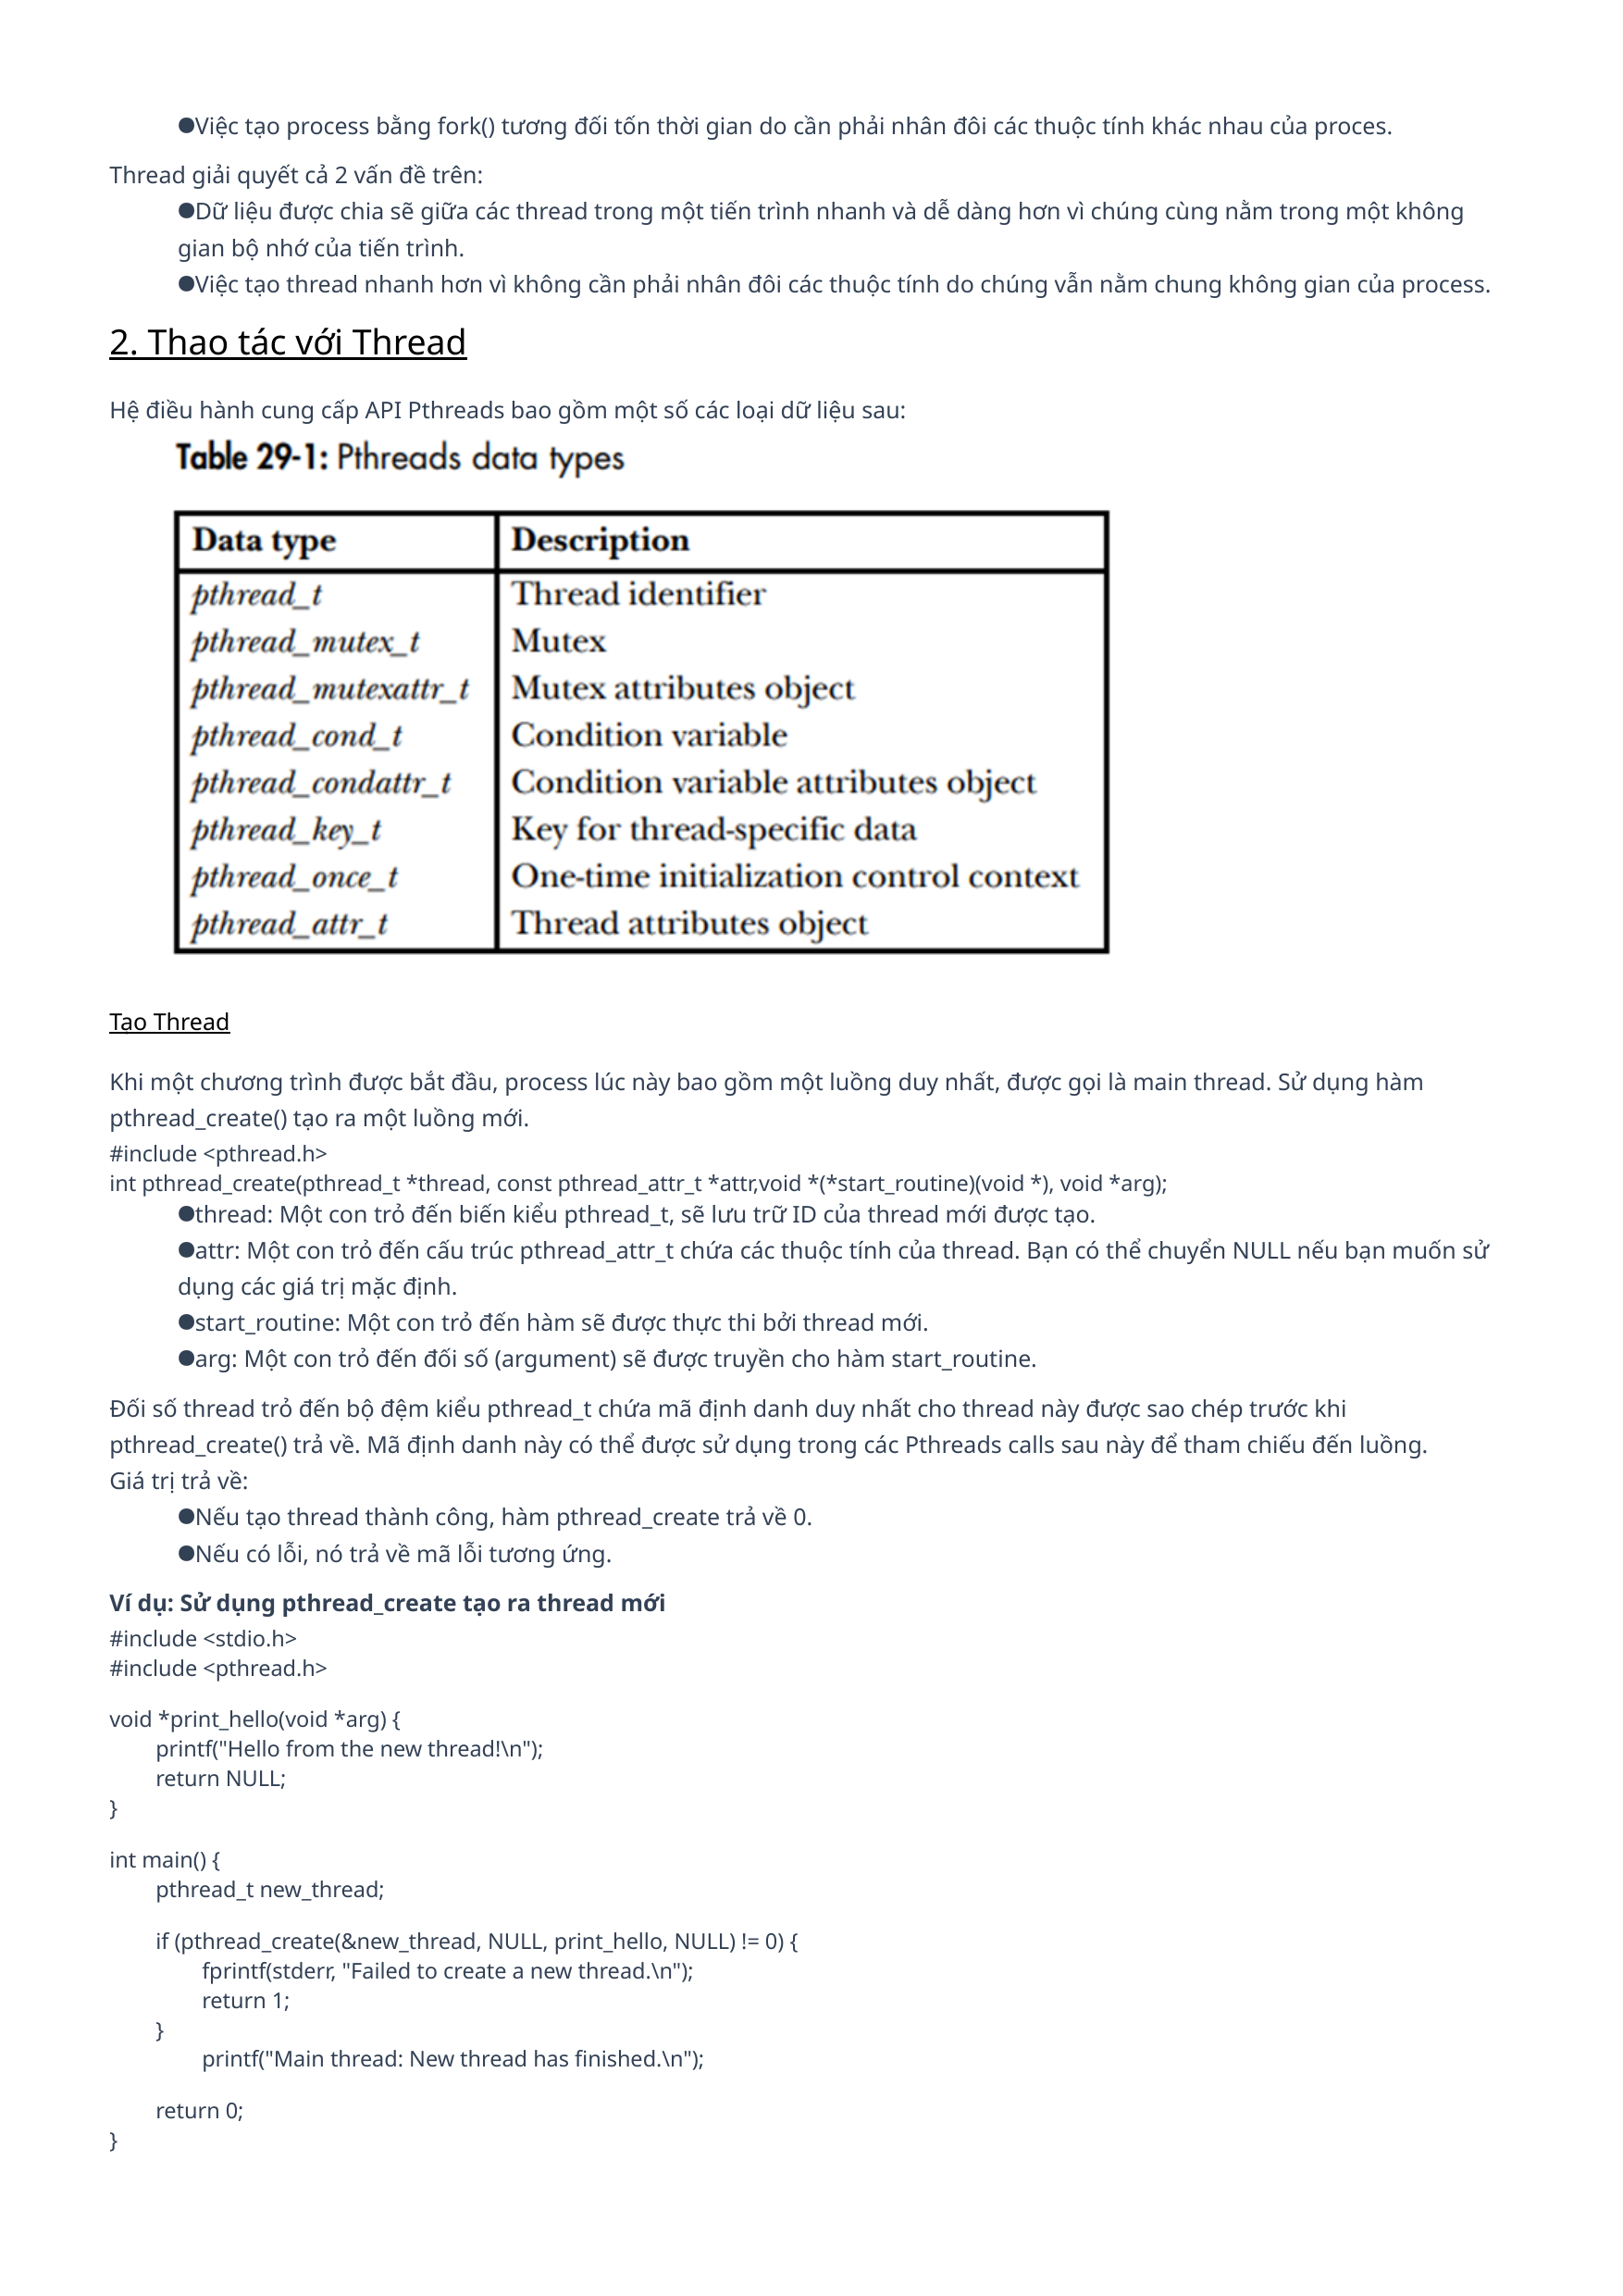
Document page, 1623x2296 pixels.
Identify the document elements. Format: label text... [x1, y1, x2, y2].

text Giá trị trả về: [109, 1465, 1514, 1496]
text Đối số thread trỏ đến bộ đệm kiểu pthread_t chứa mã định danh duy nhất cho thread này được sao chép trước khi pthread_create() trả về. Mã định danh này có thể được sử dụng trong các Pthreads calls sau này để tham chiếu đến luồng. [109, 1392, 1514, 1460]
list Nếu có lỗi, nó trả về mã lỗi tương ứng. [109, 1537, 1514, 1569]
text int main() { [109, 1844, 1514, 1874]
text } [109, 1793, 1514, 1823]
list thread: Một con trỏ đến biến kiểu pthread_t, sẽ lưu trữ ID của thread mới được tạo. [109, 1198, 1514, 1229]
text pthread_t new_thread; [109, 1874, 1514, 1904]
list Việc tạo thread nhanh hơn vì không cần phải nhân đôi các thuộc tính do chúng vẫn nằm chung không gian của process. [109, 267, 1514, 299]
subtitle Tạo Thread [109, 1006, 1514, 1037]
text fprintf(stderr, "Failed to create a new thread.\n"); [109, 1955, 1514, 1985]
text #include <pthread.h> [109, 1138, 1514, 1168]
text void *print_hello(void *arg) { [109, 1705, 1514, 1734]
text #include <pthread.h> [109, 1653, 1514, 1682]
text return 0; [109, 2095, 1514, 2125]
text int pthread_create(pthread_t *thread, const pthread_attr_t *attr,void *(*start_routine)(void *), void *arg); [109, 1168, 1514, 1198]
text printf("Hello from the new thread!\n"); [109, 1734, 1514, 1764]
picture [109, 429, 1278, 988]
list Việc tạo process bằng fork() tương đối tốn thời gian do cần phải nhân đôi các thuộc tính khác nhau của proces. [109, 109, 1514, 141]
text Thread giải quyết cả 2 vấn đề trên: [109, 159, 1514, 191]
text printf("Main thread: New thread has finished.\n"); [109, 2044, 1514, 2074]
list arg: Một con trỏ đến đối số (argument) sẽ được truyền cho hàm start_routine. [109, 1343, 1514, 1374]
list attr: Một con trỏ đến cấu trúc pthread_attr_t chứa các thuộc tính của thread. Bạn có thể chuyển NULL nếu bạn muốn sử dụng các giá trị mặc định. [109, 1234, 1514, 1302]
subtitle 2. Thao tác với Thread [109, 317, 1514, 365]
text } [109, 2125, 1514, 2154]
text Hệ điều hành cung cấp API Pthreads bao gồm một số các loại dữ liệu sau: [109, 393, 1514, 425]
list start_routine: Một con trỏ đến hàm sẽ được thực thi bởi thread mới. [109, 1307, 1514, 1338]
text } [109, 2015, 1514, 2044]
text return NULL; [109, 1764, 1514, 1793]
text Khi một chương trình được bắt đầu, process lúc này bao gồm một luồng duy nhất, được gọi là main thread. Sử dụng hàm pthread_create() tạo ra một luồng mới. [109, 1066, 1514, 1134]
list Dữ liệu được chia sẽ giữa các thread trong một tiến trình nhanh và dễ dàng hơn vì chúng cùng nằm trong một không gian bộ nhớ của tiến trình. [109, 195, 1514, 263]
text return 1; [109, 1985, 1514, 2015]
list Nếu tạo thread thành công, hàm pthread_create trả về 0. [109, 1501, 1514, 1533]
text if (pthread_create(&new_thread, NULL, print_hello, NULL) != 0) { [109, 1926, 1514, 1955]
text Ví dụ: Sử dụng pthread_create tạo ra thread mới [109, 1587, 1514, 1619]
text #include <stdio.h> [109, 1623, 1514, 1653]
